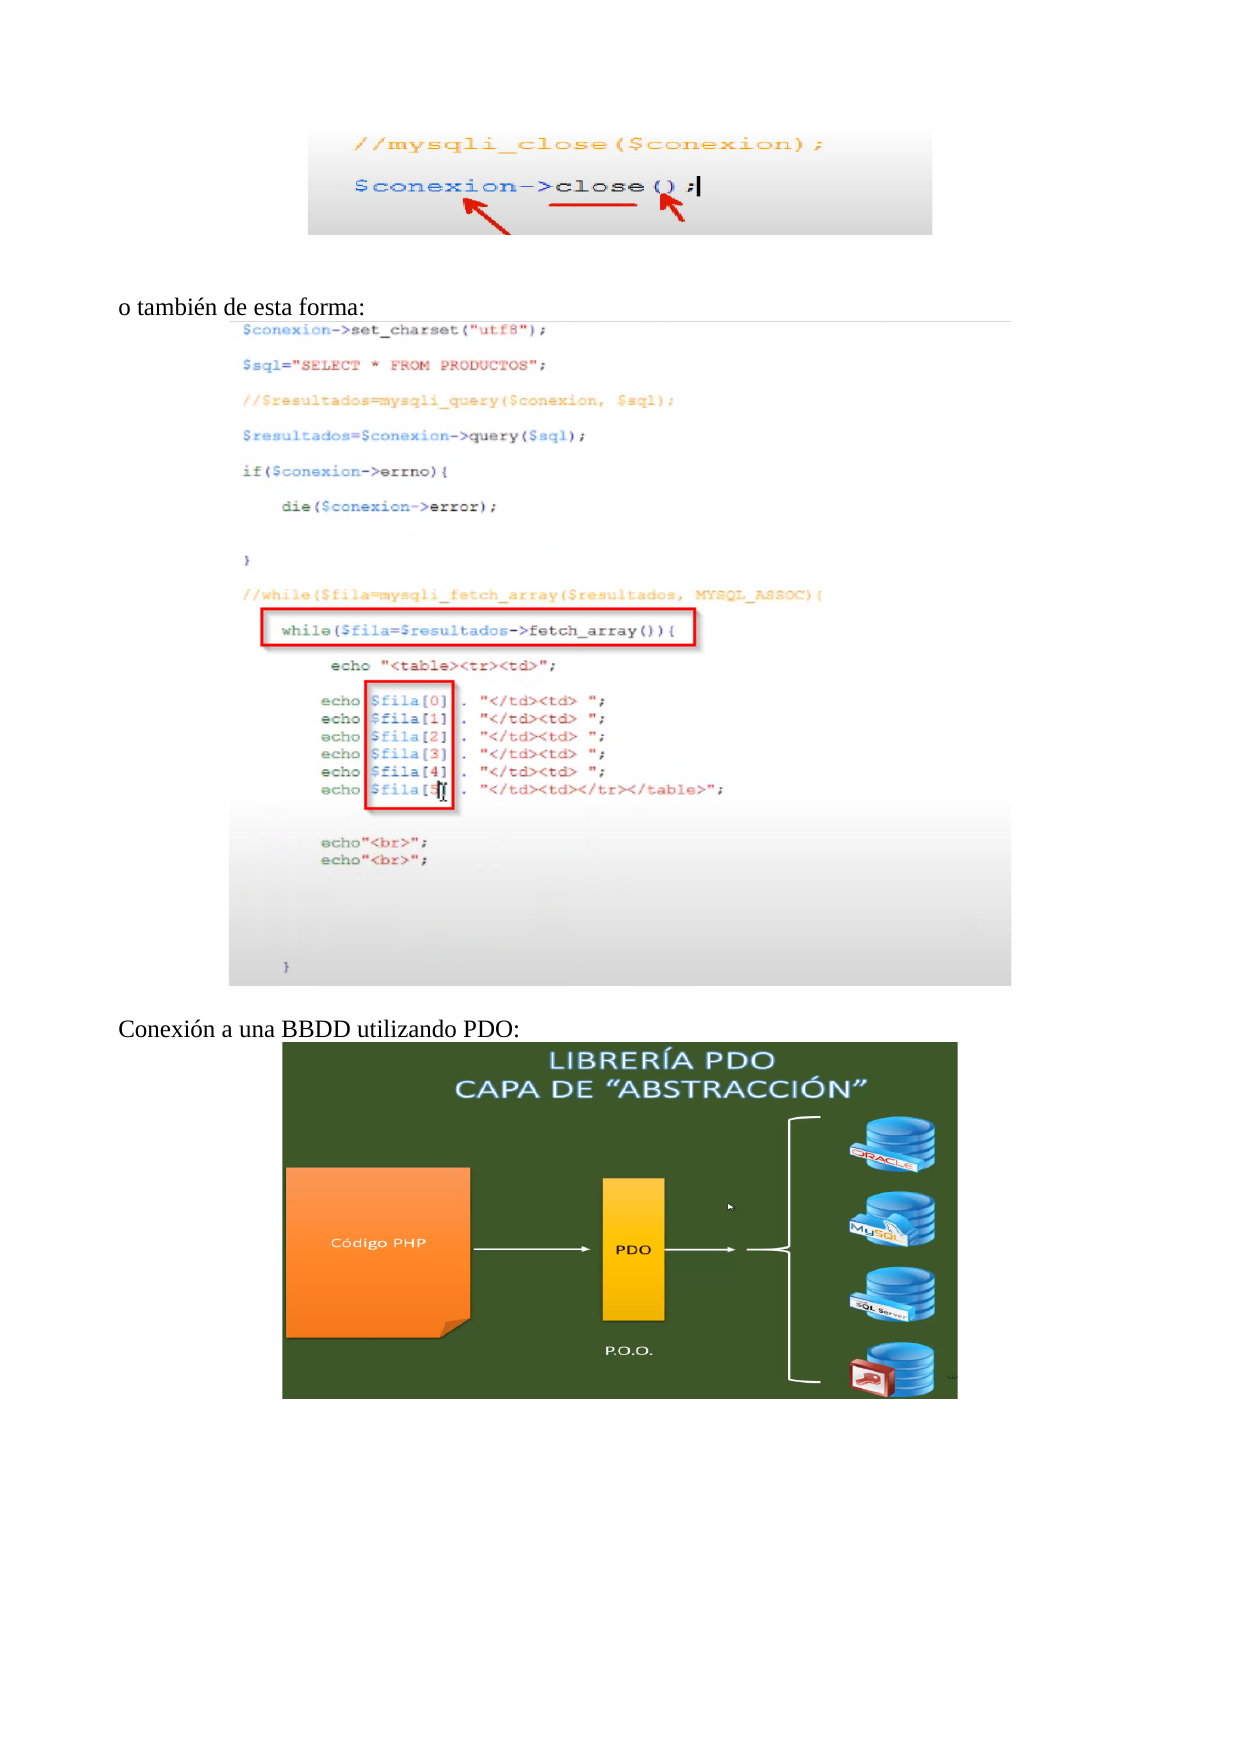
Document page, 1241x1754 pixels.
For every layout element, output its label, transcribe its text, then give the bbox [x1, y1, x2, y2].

picture [228, 321, 1012, 986]
picture [307, 118, 933, 235]
text Conexión a una BBDD utilizando PDO: [118, 1014, 1122, 1043]
text o también de esta forma: [118, 292, 1122, 321]
picture [282, 1042, 958, 1399]
